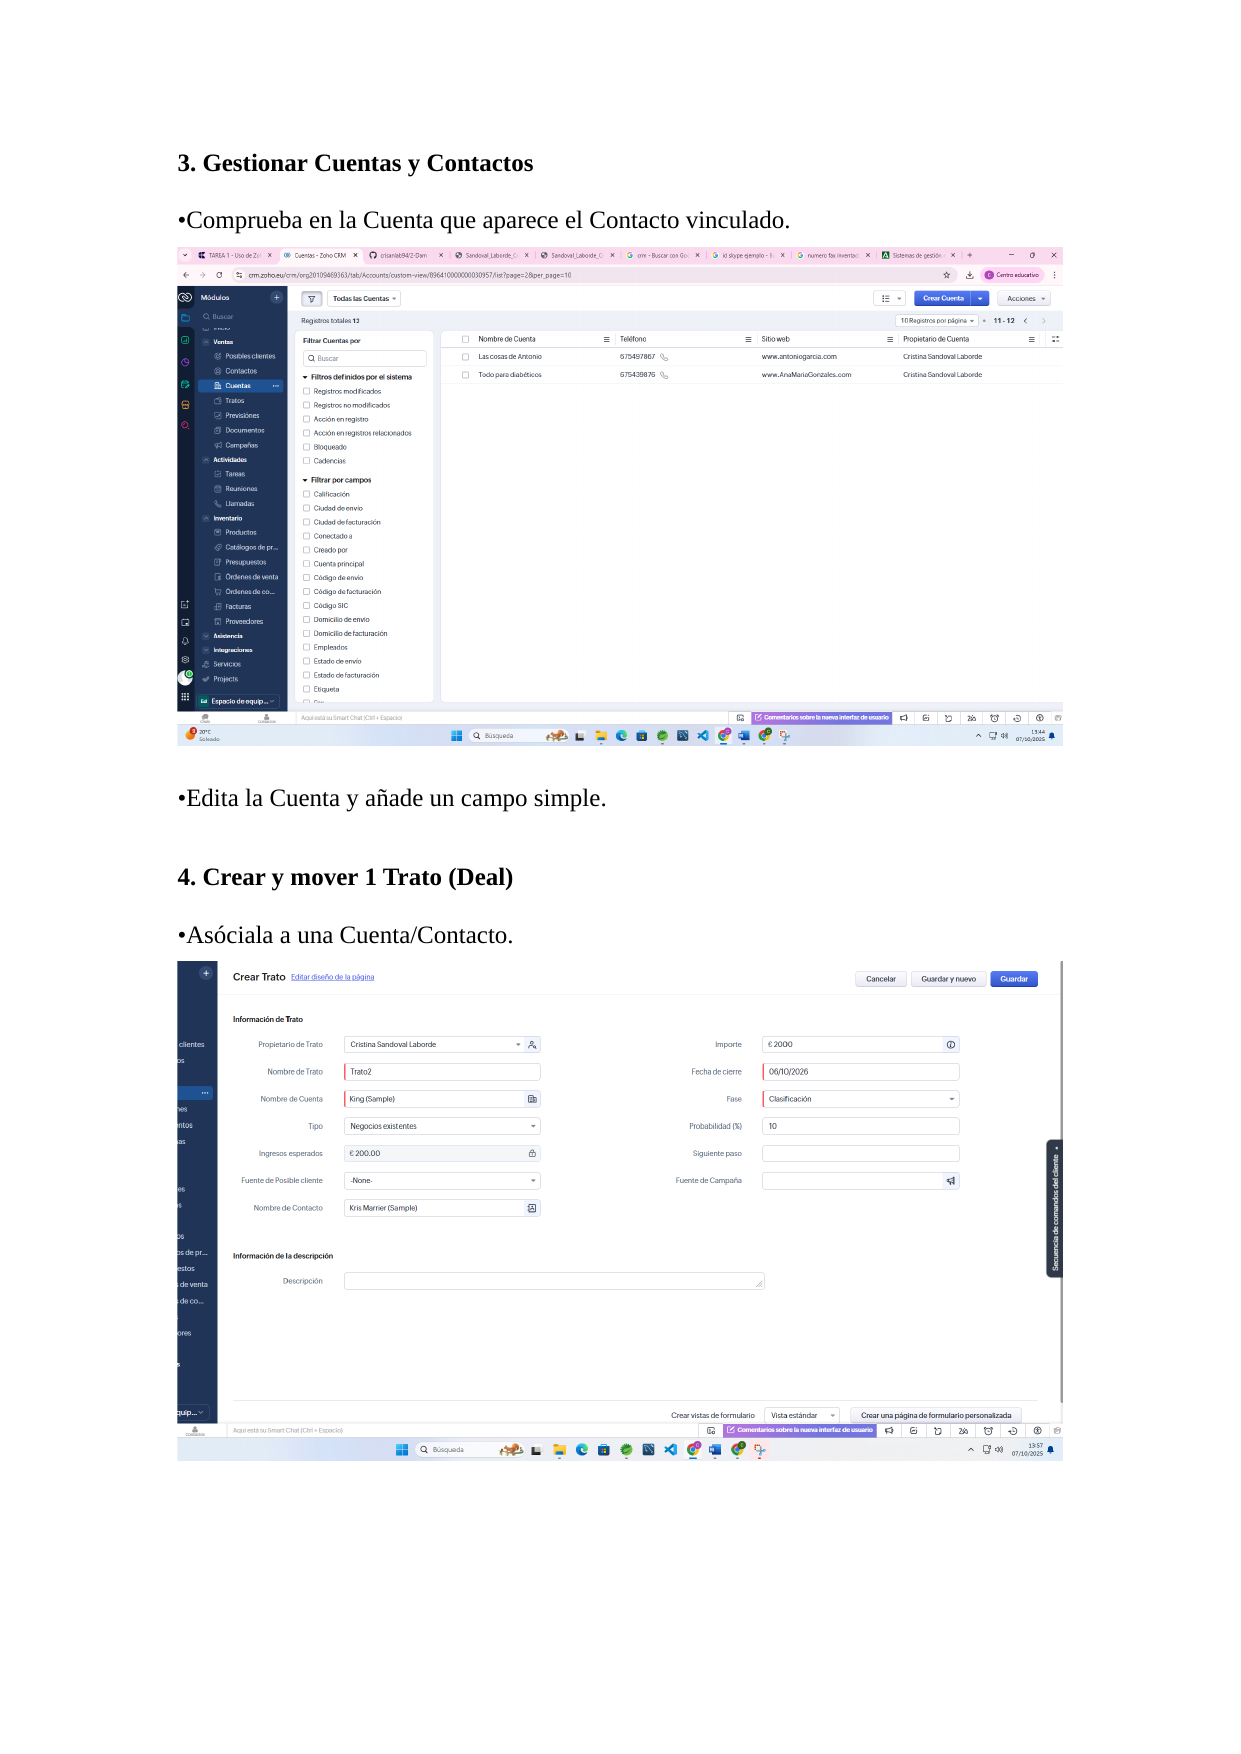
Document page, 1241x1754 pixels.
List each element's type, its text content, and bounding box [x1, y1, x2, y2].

subtitle 4. Crear y mover 1 Trato (Deal) [177, 862, 1063, 891]
subtitle •Edita la Cuenta y añade un campo simple. [177, 783, 1063, 812]
subtitle •Asóciala a una Cuenta/Contacto. [177, 920, 1063, 949]
subtitle •Comprueba en la Cuenta que aparece el Contacto vinculado. [177, 206, 1063, 234]
subtitle 3. Gestionar Cuentas y Contactos [177, 148, 1063, 176]
